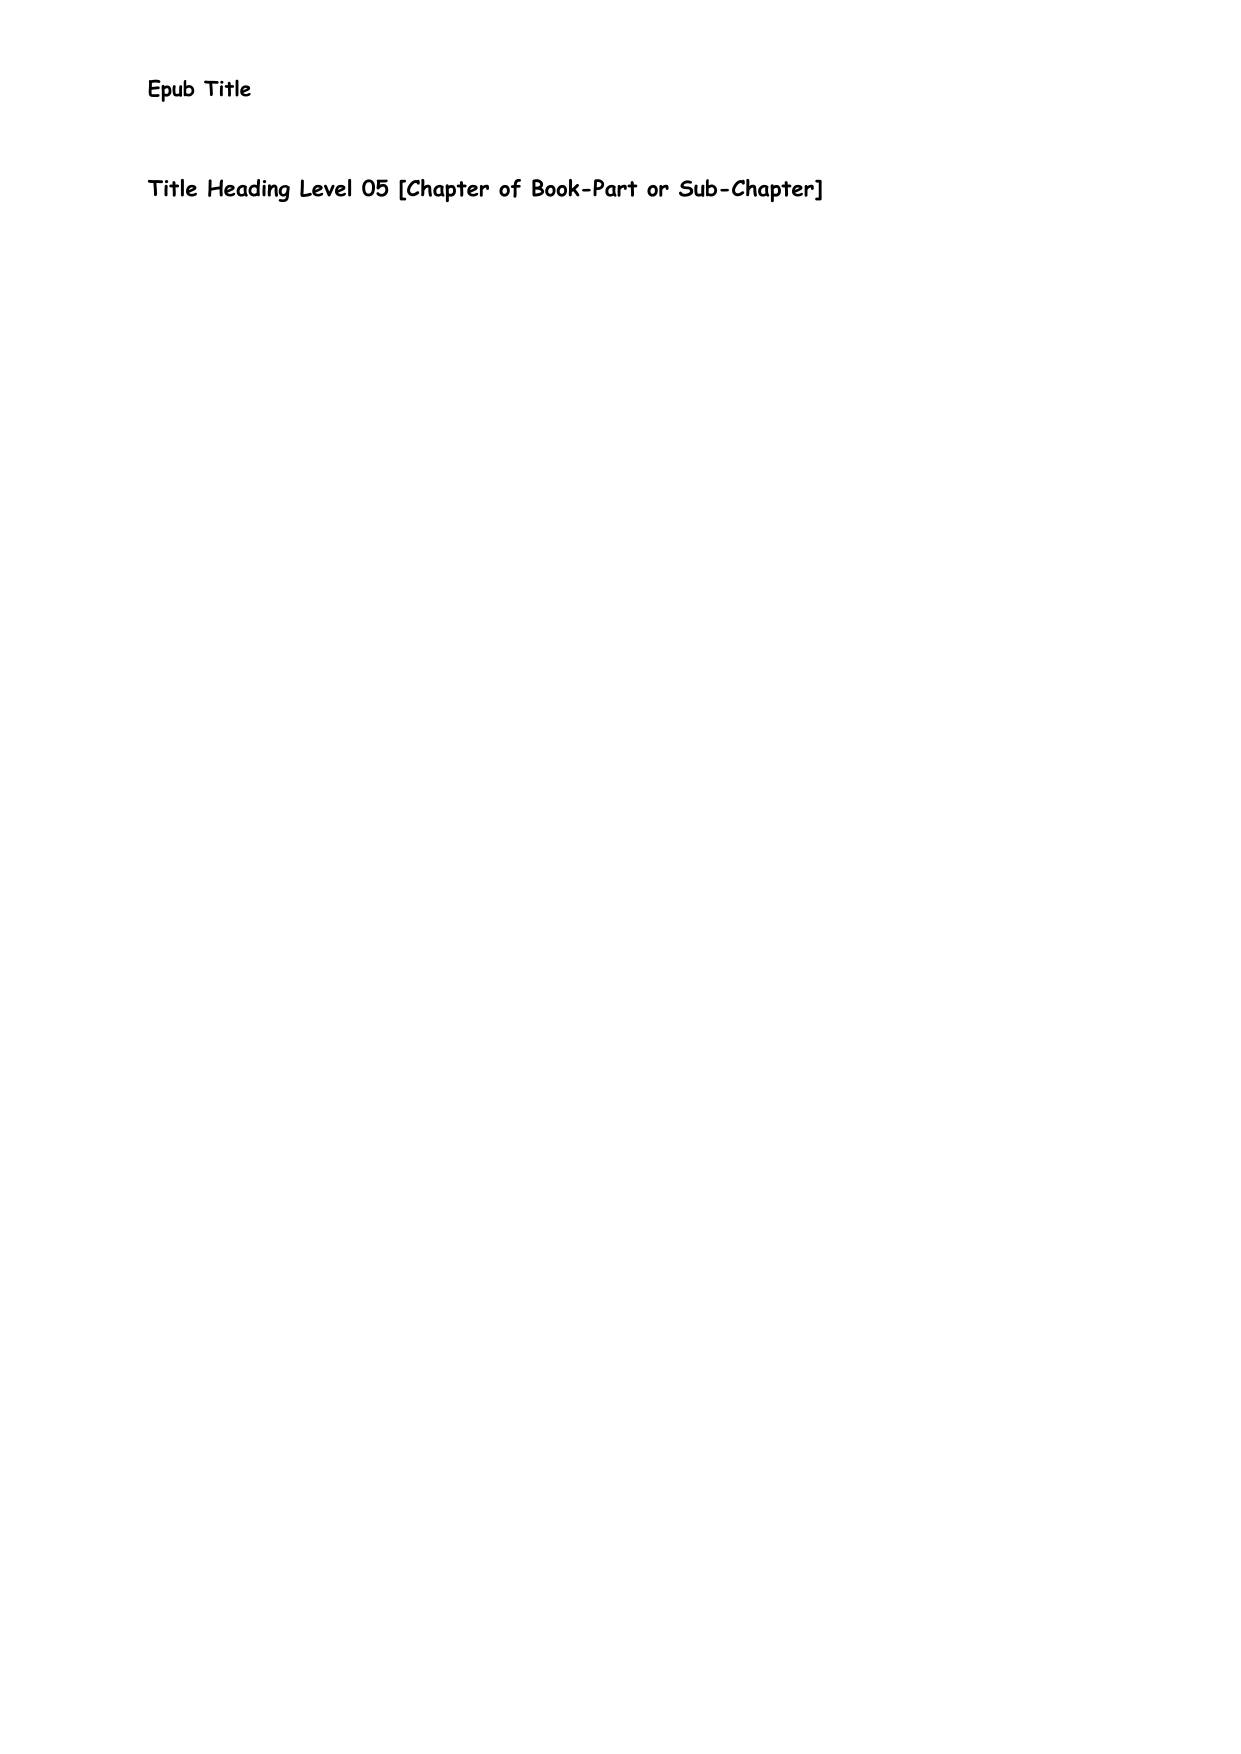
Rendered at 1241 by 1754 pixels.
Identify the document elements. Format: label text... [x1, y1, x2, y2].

subtitle Title Heading Level 05 [Chapter of Book-Part or Sub-Chapter] [148, 173, 1092, 203]
